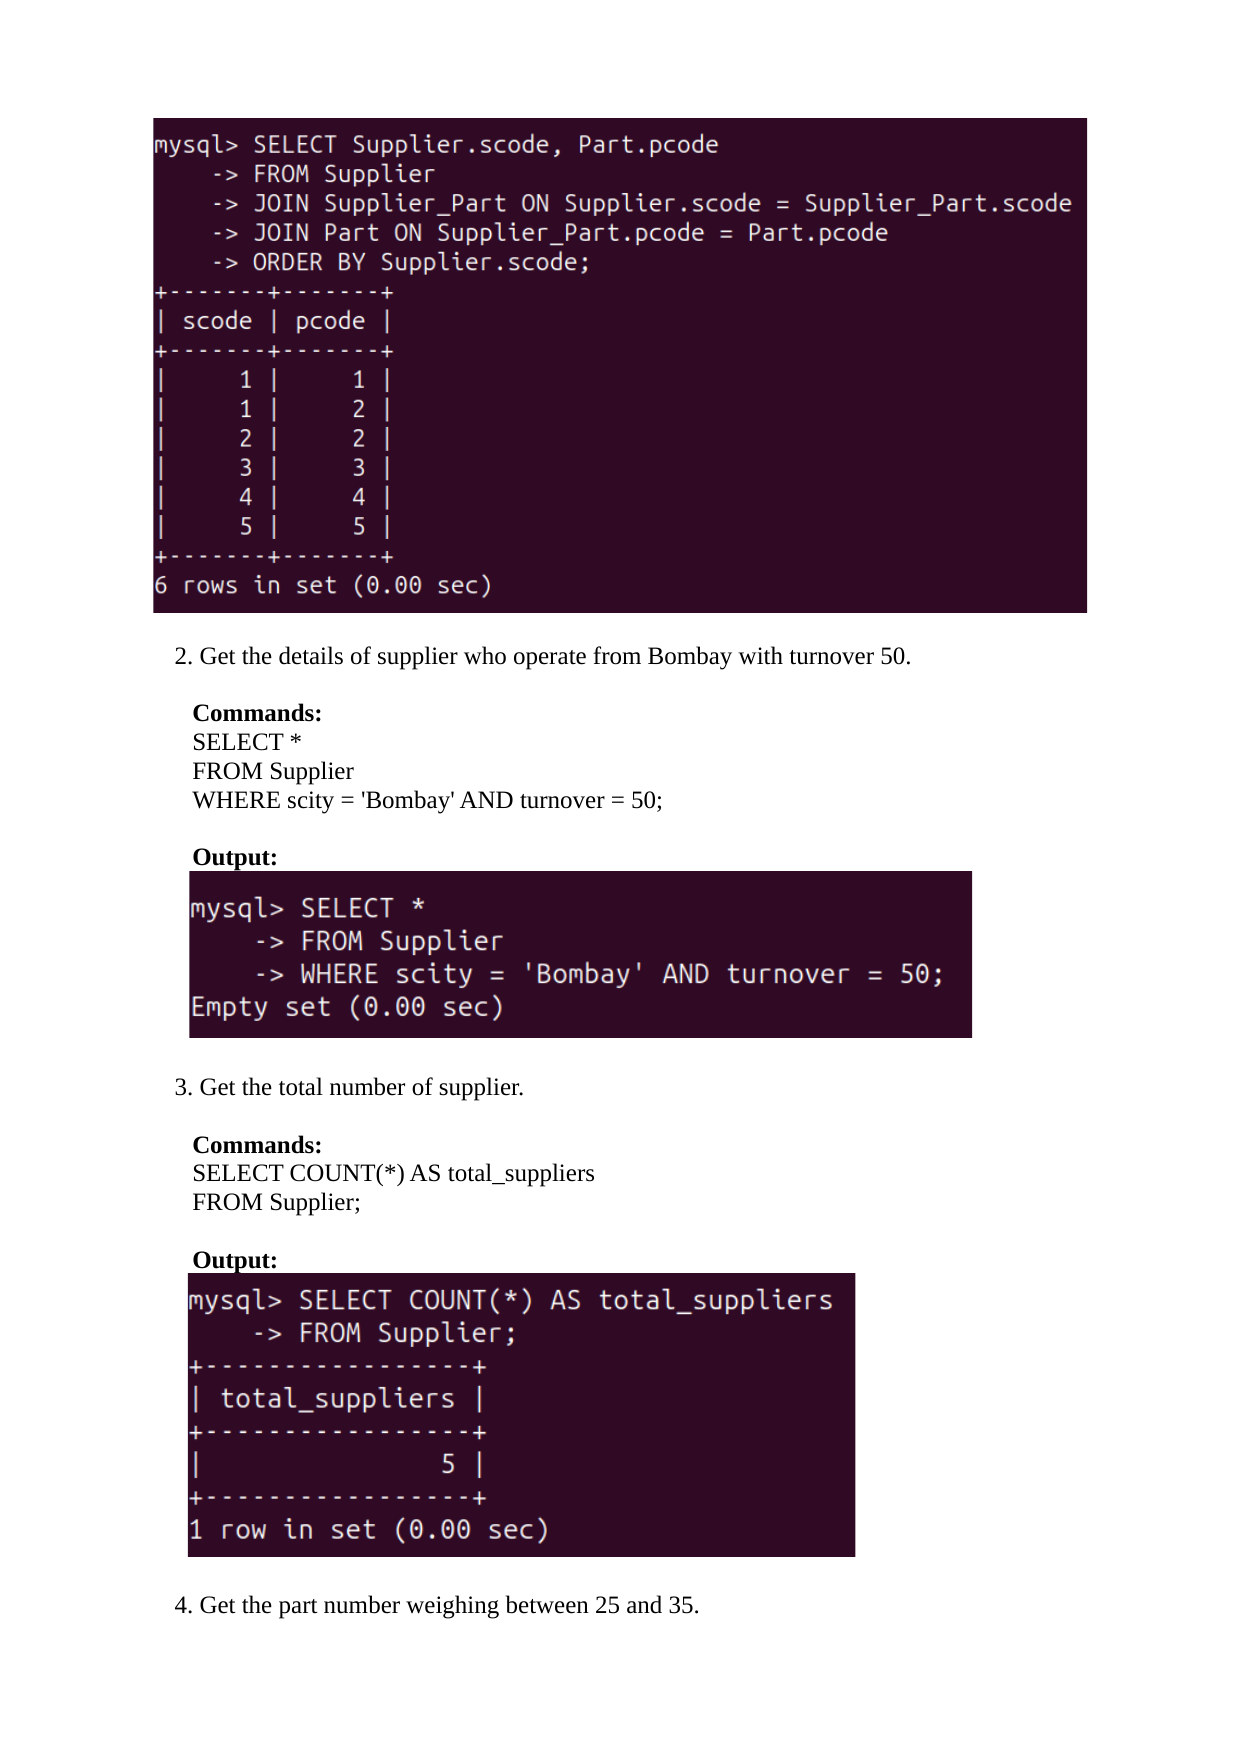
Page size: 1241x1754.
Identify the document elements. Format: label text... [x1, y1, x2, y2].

text 3. Get the total number of supplier. [174, 1072, 1122, 1101]
text 4. Get the part number weighing between 25 and 35. [174, 1590, 1122, 1618]
text Commands: [118, 1130, 1122, 1158]
text Output: [118, 1245, 1122, 1273]
picture [187, 1273, 856, 1557]
picture [189, 871, 973, 1038]
text SELECT COUNT(*) AS total_suppliers [118, 1158, 1122, 1187]
text FROM Supplier [118, 756, 1122, 785]
text Commands: [118, 698, 1122, 727]
text WHERE scity = 'Bombay' AND turnover = 50; [118, 785, 1122, 813]
text 2. Get the details of supplier who operate from Bombay with turnover 50. [174, 641, 1122, 670]
picture [153, 118, 1088, 613]
text Output: [118, 842, 1122, 871]
text SELECT * [118, 727, 1122, 756]
text FROM Supplier; [118, 1187, 1122, 1216]
